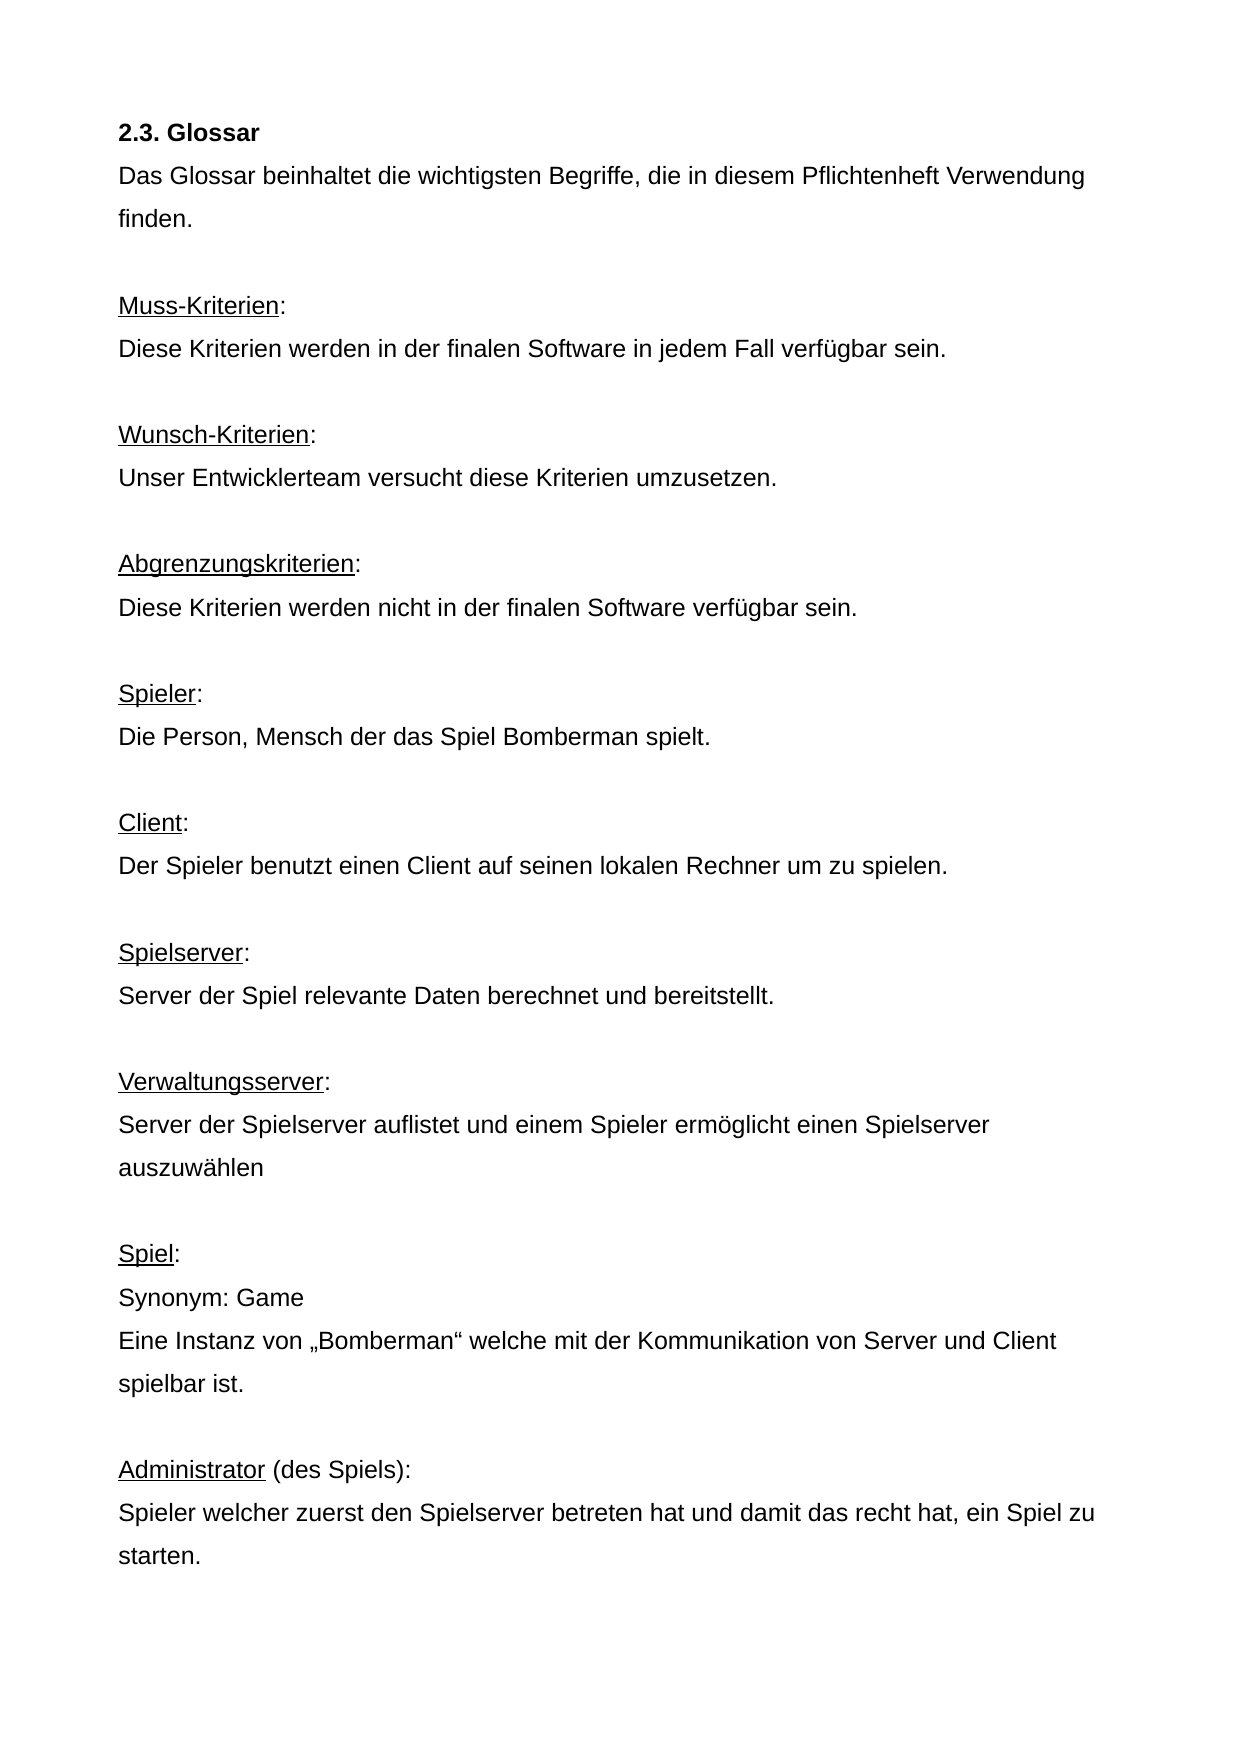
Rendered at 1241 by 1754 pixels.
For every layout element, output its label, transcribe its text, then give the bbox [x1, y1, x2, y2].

text Spiel: [118, 1239, 1122, 1268]
text Die Person, Mensch der das Spiel Bomberman spielt. [118, 722, 1122, 751]
text Wunsch-Kriterien: [118, 420, 1122, 449]
text Synonym: Game [118, 1282, 1122, 1311]
text Server der Spiel relevante Daten berechnet und bereitstellt. [118, 981, 1122, 1009]
text Administrator (des Spiels): Spieler welcher zuerst den Spielserver betreten hat und damit das recht hat, ein Spiel zu starten. [118, 1455, 1122, 1570]
text Unser Entwicklerteam versucht diese Kriterien umzusetzen. [118, 463, 1122, 492]
text Verwaltungsserver: Server der Spielserver auflistet und einem Spieler ermöglicht einen Spielserver auszuwählen [118, 1067, 1122, 1182]
text Abgrenzungskriterien: Diese Kriterien werden nicht in der finalen Software verfügbar sein. [118, 549, 1122, 621]
text Eine Instanz von „Bomberman“ welche mit der Kommunikation von Server und Client spielbar ist. [118, 1326, 1122, 1397]
text Client: [118, 808, 1122, 837]
text Das Glossar beinhaltet die wichtigsten Begriffe, die in diesem Pflichtenheft Verwendung finden. [118, 161, 1122, 233]
text Spielserver: [118, 937, 1122, 966]
text 2.3. Glossar [118, 118, 1122, 147]
text Muss-Kriterien: [118, 291, 1122, 319]
text Der Spieler benutzt einen Client auf seinen lokalen Rechner um zu spielen. [118, 851, 1122, 880]
text Spieler: [118, 679, 1122, 707]
text Diese Kriterien werden in der finalen Software in jedem Fall verfügbar sein. [118, 334, 1122, 362]
